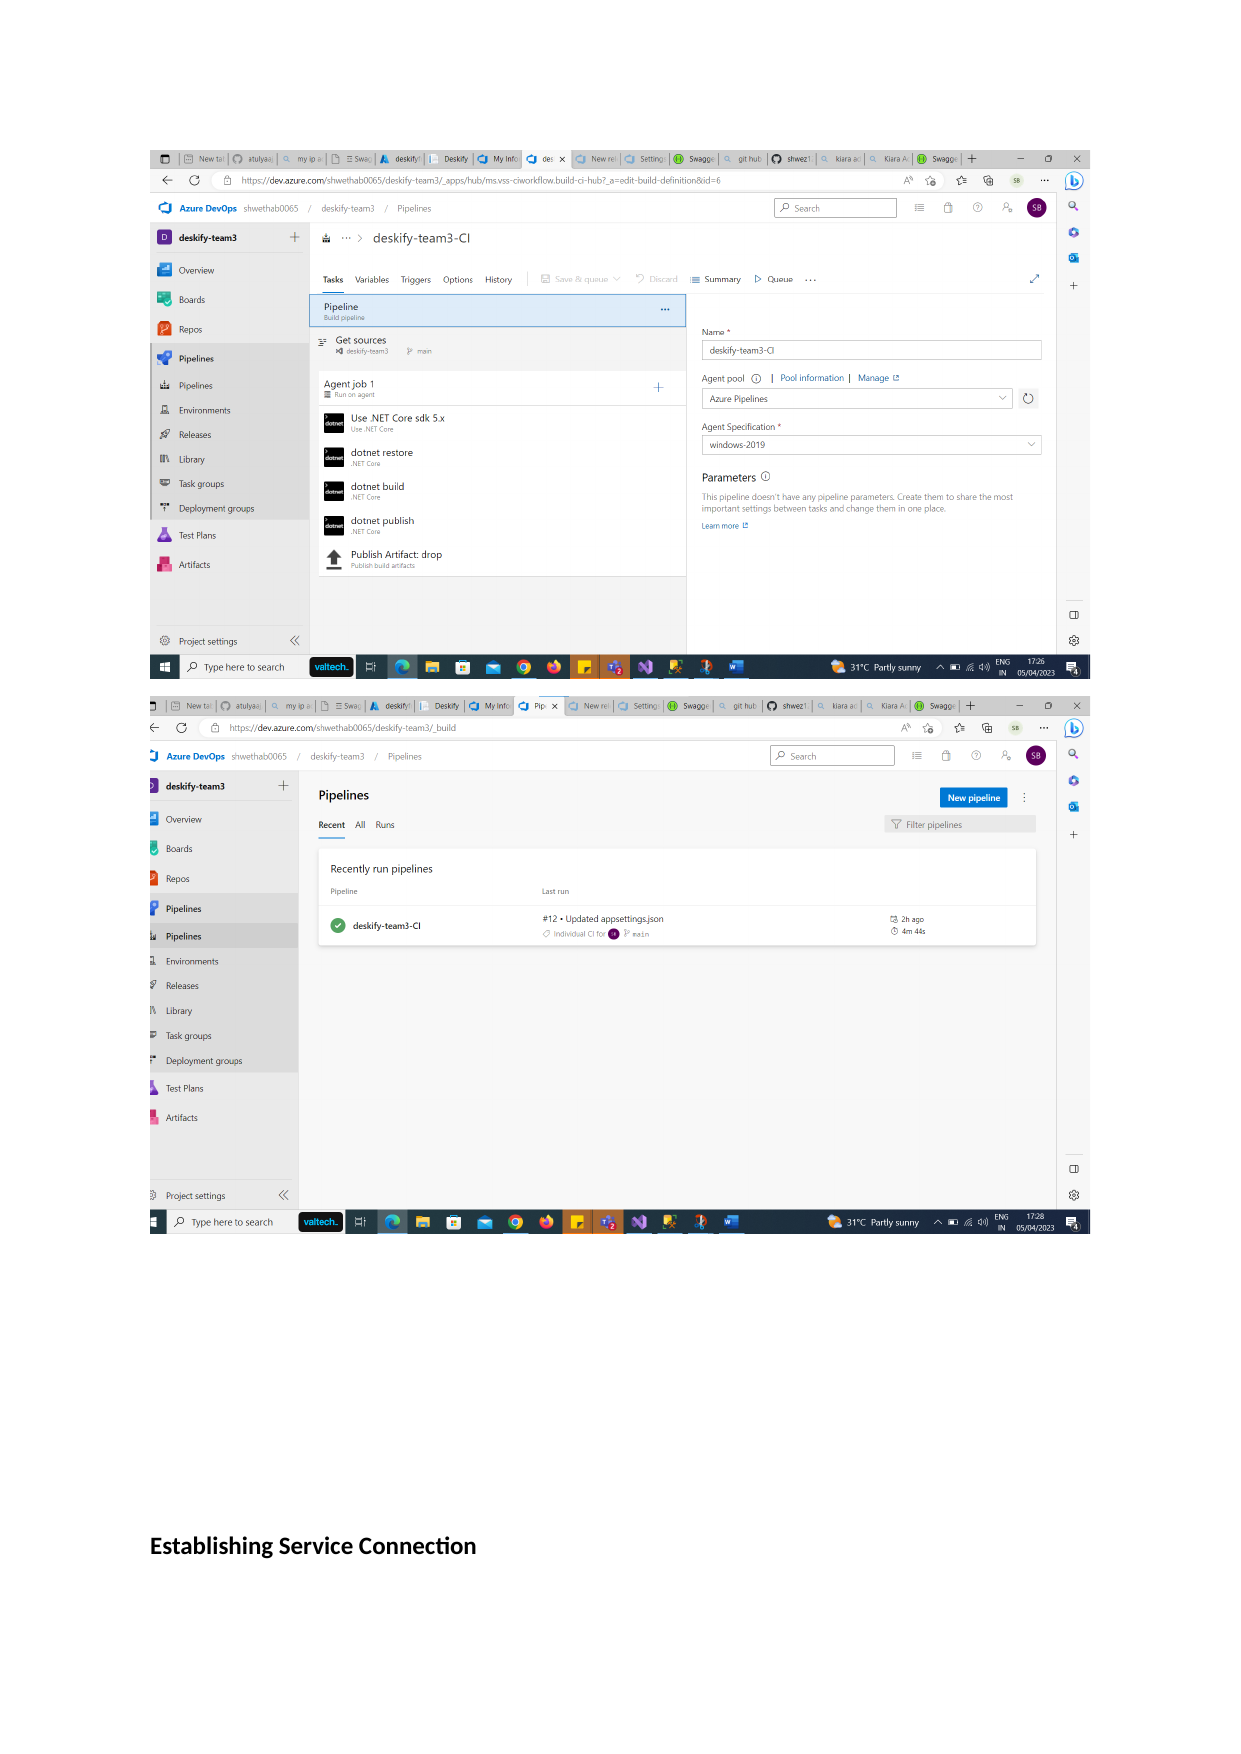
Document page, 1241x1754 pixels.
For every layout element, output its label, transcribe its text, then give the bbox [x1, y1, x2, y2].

text Establishing Service Connection [150, 1530, 1090, 1561]
